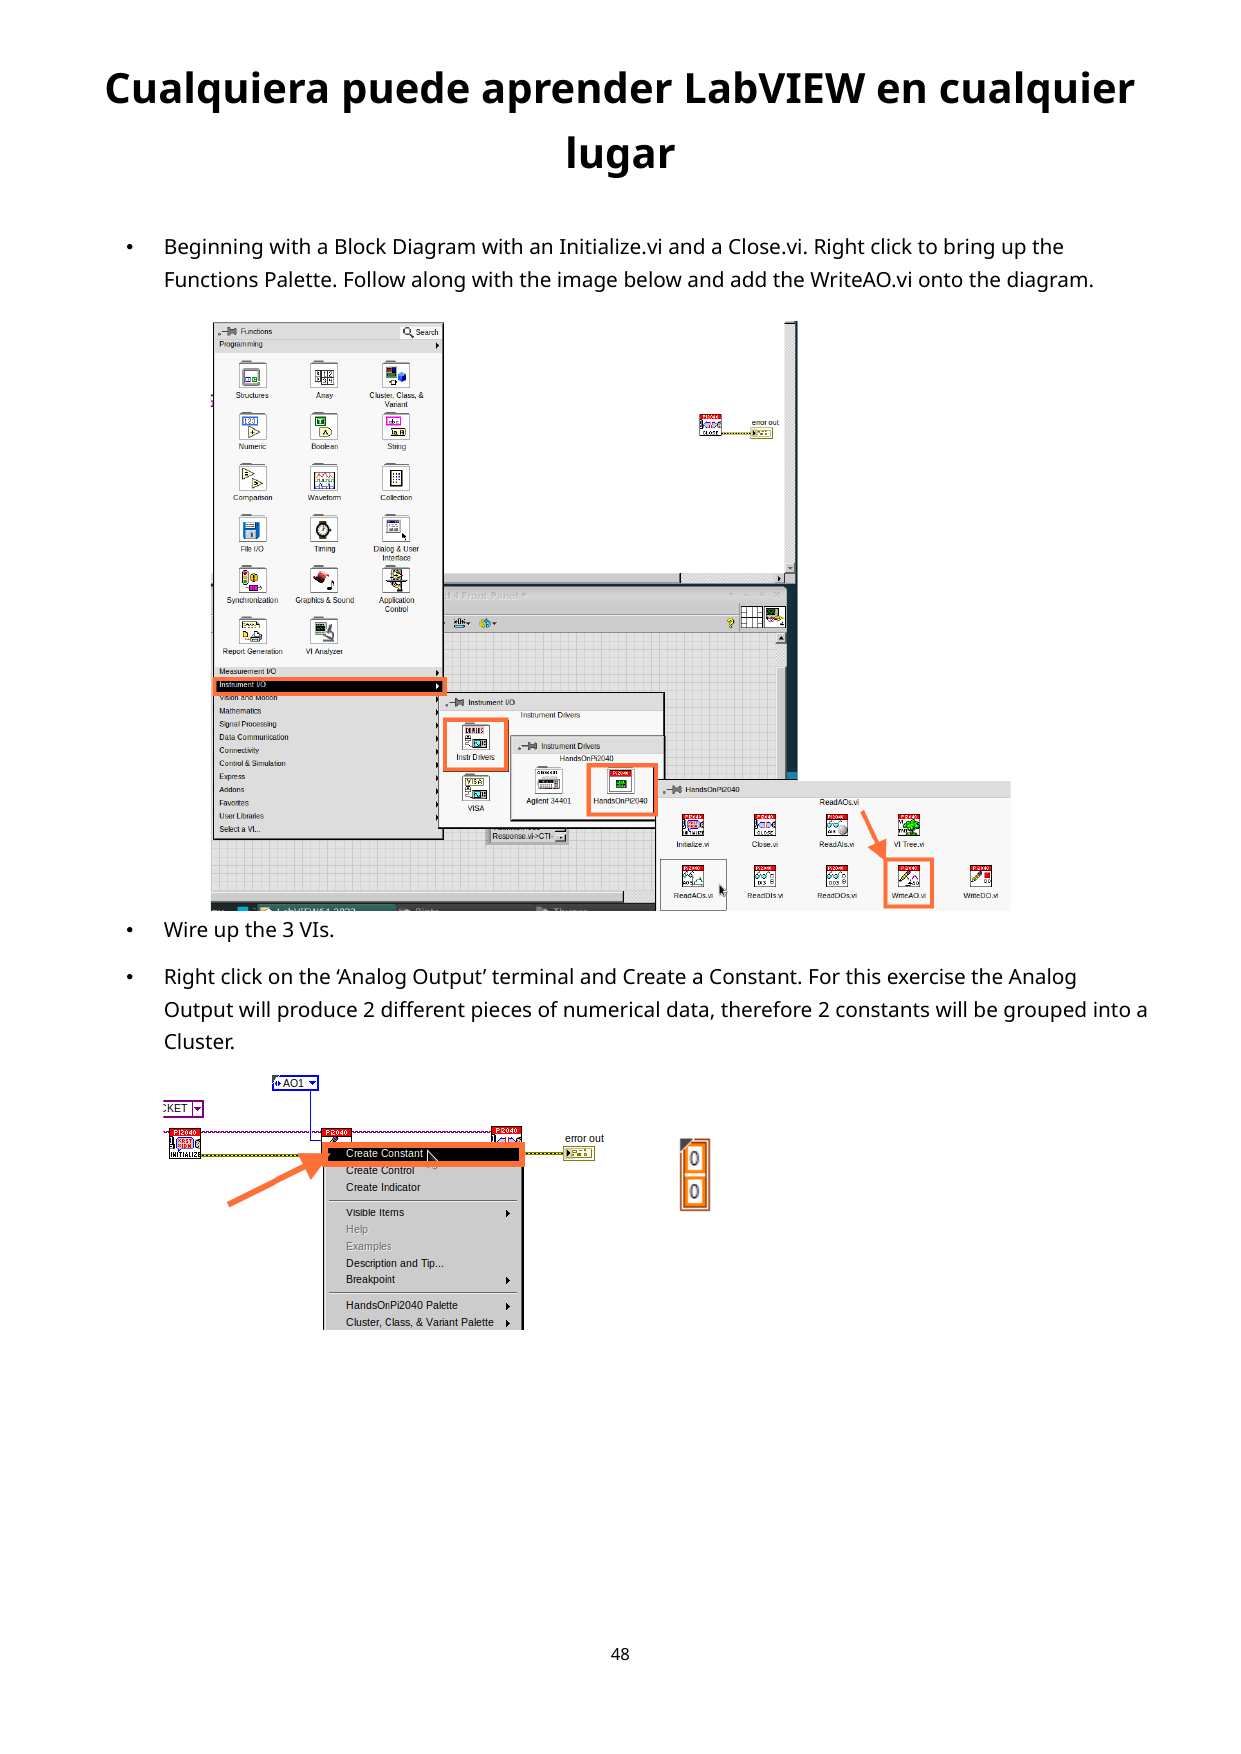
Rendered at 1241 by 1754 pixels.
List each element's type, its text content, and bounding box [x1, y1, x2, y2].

list Beginning with a Block Diagram with an Initialize.vi and a Close.vi. Right click to bring up the Functions Palette. Follow along with the image below and add the WriteAO.vi onto the diagram. [126, 232, 1152, 293]
list Wire up the 3 VIs. [126, 312, 1152, 943]
list Right click on the ‘Analog Output’ terminal and Create a Constant. For this exercise the Analog Output will produce 2 different pieces of numerical data, therefore 2 constants will be grouped into a Cluster. [126, 962, 1152, 1056]
picture [163, 1060, 615, 1330]
picture [210, 321, 1011, 911]
picture [669, 1112, 726, 1238]
